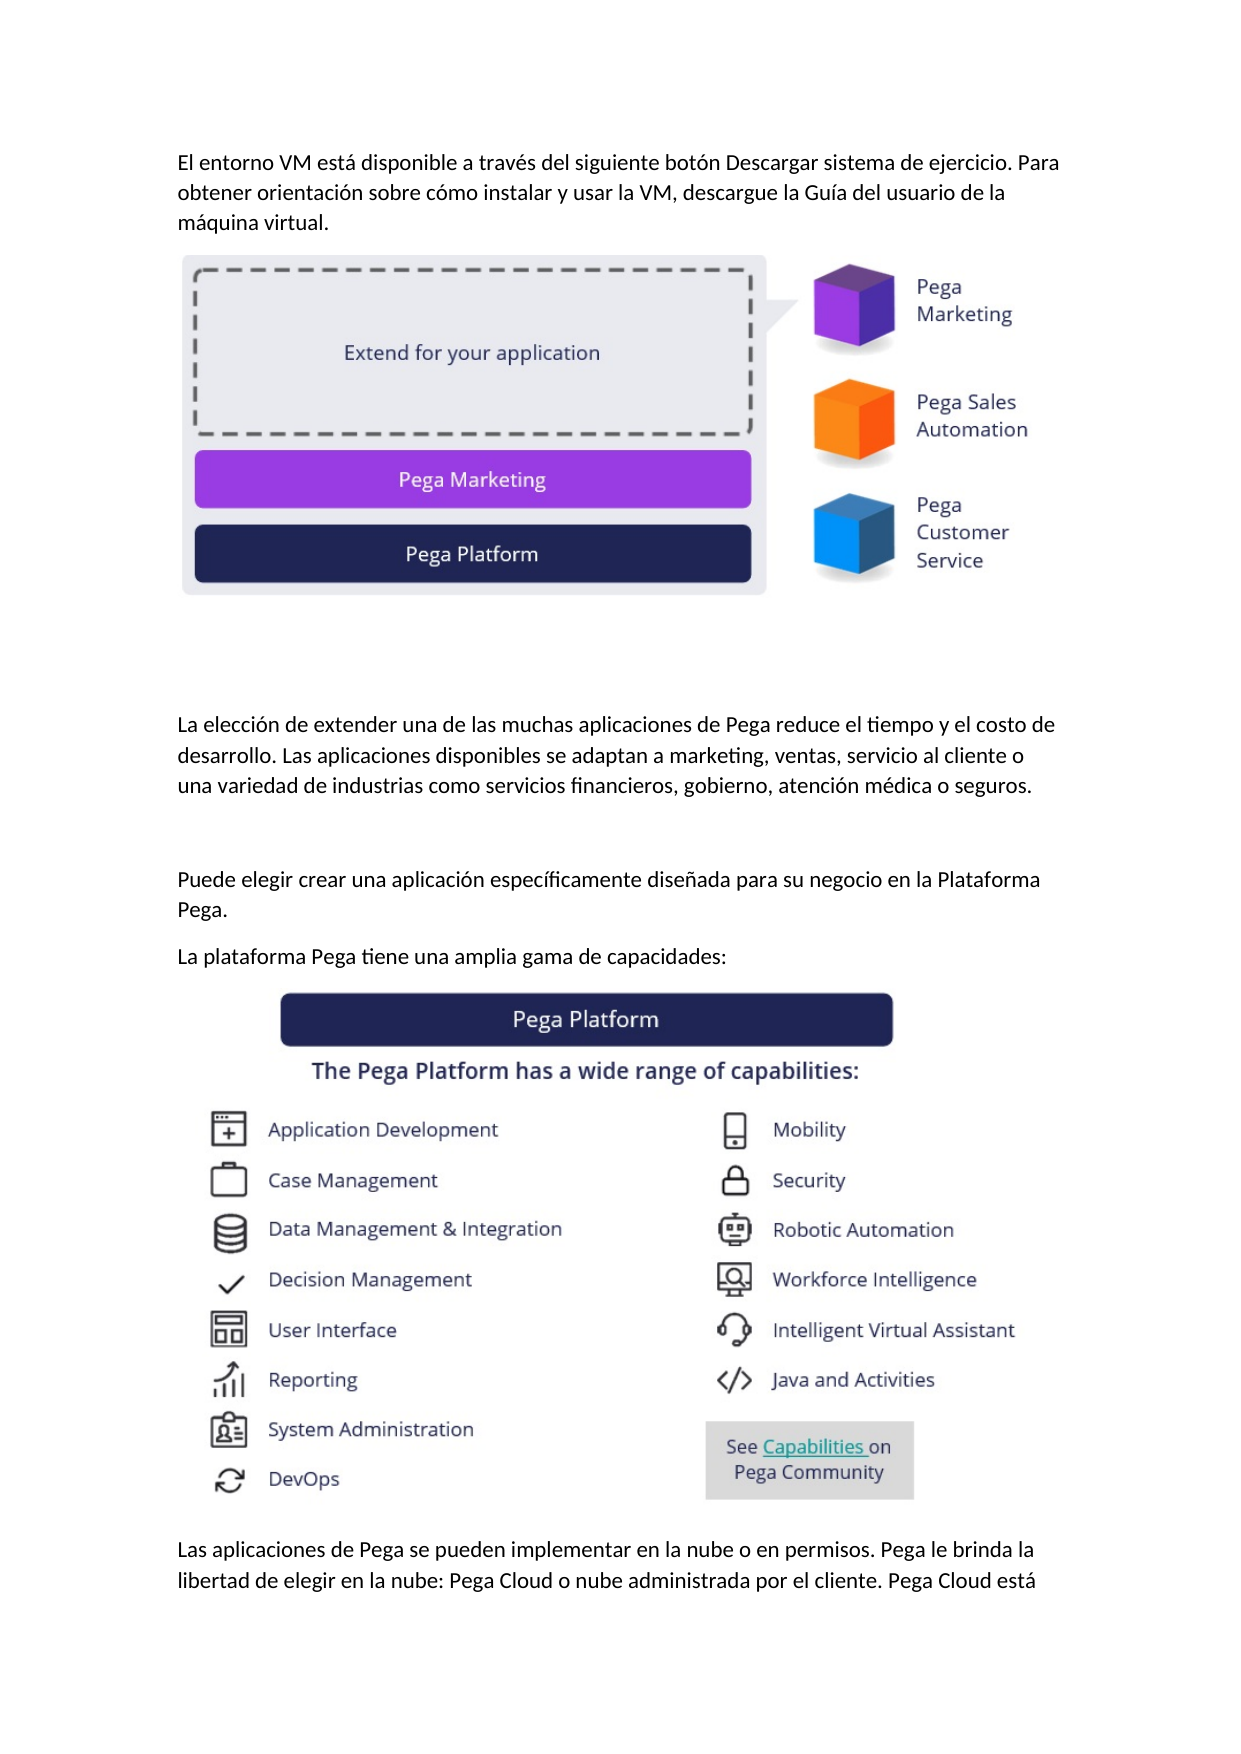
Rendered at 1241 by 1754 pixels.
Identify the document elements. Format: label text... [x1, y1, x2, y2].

text Las aplicaciones de Pega se pueden implementar en la nube o en permisos. Pega le brinda la libertad de elegir en la nube: Pega Cloud o nube administrada por el cliente. Pega Cloud está [177, 1536, 1063, 1594]
picture [177, 988, 1063, 1517]
text La elección de extender una de las muchas aplicaciones de Pega reduce el tiempo y el costo de desarrollo. Las aplicaciones disponibles se adaptan a marketing, ventas, servicio al cliente o una variedad de industrias como servicios financieros, gobierno, atención médica o seguros. [177, 711, 1063, 799]
text Puede elegir crear una aplicación específicamente diseñada para su negocio en la Plataforma Pega. [177, 865, 1063, 923]
picture [177, 255, 1063, 598]
text El entorno VM está disponible a través del siguiente botón Descargar sistema de ejercicio. Para obtener orientación sobre cómo instalar y usar la VM, descargue la Guía del usuario de la máquina virtual. [177, 148, 1063, 236]
text La plataforma Pega tiene una amplia gama de capacidades: [177, 942, 1063, 970]
